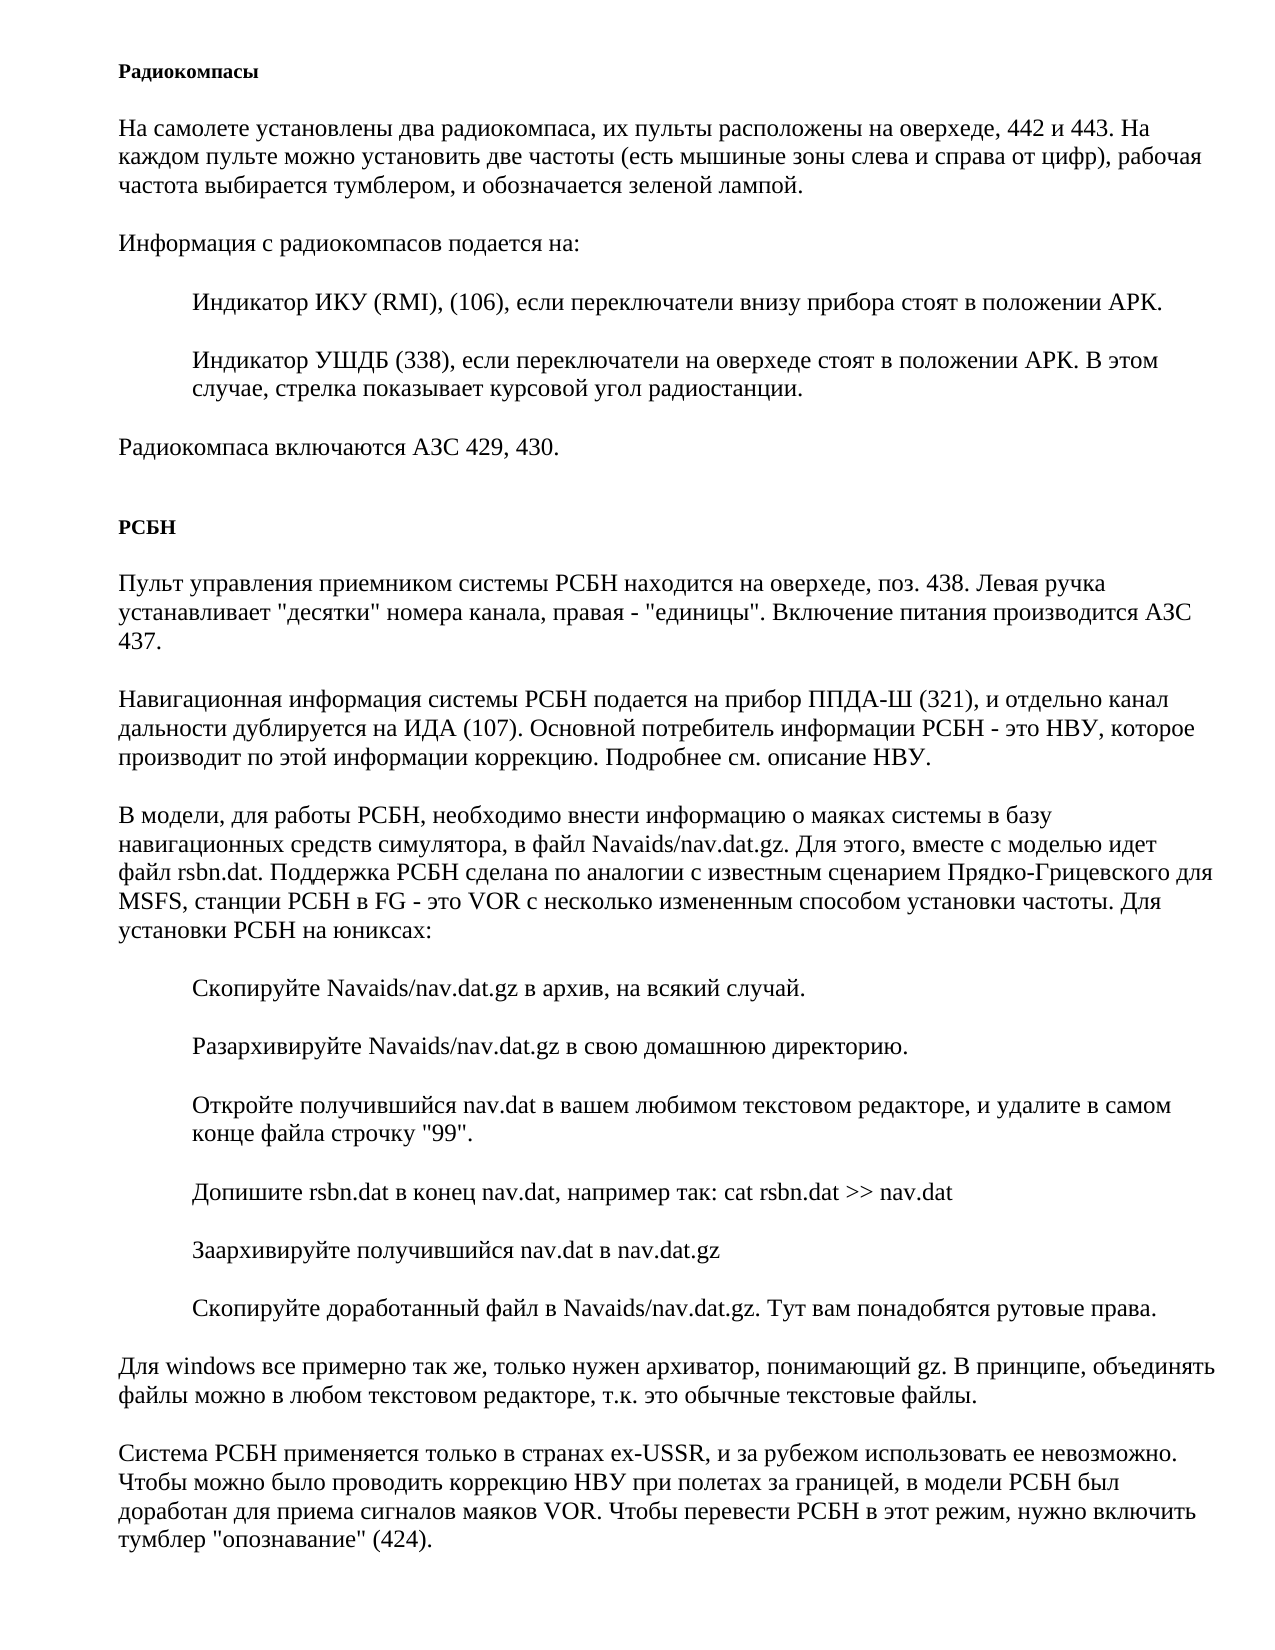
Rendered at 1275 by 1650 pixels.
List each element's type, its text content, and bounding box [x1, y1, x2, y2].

list Индикатор ИКУ (RMI), (106), если переключатели внизу прибора стоят в положении АРК. [162, 287, 1216, 315]
text На самолете установлены два радиокомпаса, их пульты расположены на оверхеде, 442 и 443. На каждом пульте можно установить две частоты (есть мышиные зоны слева и справа от цифр), рабочая частота выбирается тумблером, и обозначается зеленой лампой. [118, 113, 1216, 199]
text Для windows все примерно так же, только нужен архиватор, понимающий gz. В принципе, объединять файлы можно в любом текстовом редакторе, т.к. это обычные текстовые файлы. [118, 1351, 1216, 1409]
subtitle Радиокомпасы [118, 59, 1216, 83]
list Заархивируйте получившийся nav.dat в nav.dat.gz [162, 1235, 1216, 1264]
text В модели, для работы РСБН, необходимо внести информацию о маяках системы в базу навигационных средств симулятора, в файл Navaids/nav.dat.gz. Для этого, вместе с моделью идет файл rsbn.dat. Поддержка РСБН сделана по аналогии с известным сценарием Прядко-Грицевского для MSFS, станции РСБН в FG - это VOR с несколько измененным способом установки частоты. Для установки РСБН на юниксах: [118, 800, 1216, 944]
list Откройте получившийся nav.dat в вашем любимом текстовом редакторе, и удалите в самом конце файла строчку "99". [162, 1090, 1216, 1147]
list Скопируйте Navaids/nav.dat.gz в архив, на всякий случай. [162, 973, 1216, 1002]
text Пульт управления приемником системы РСБН находится на оверхеде, поз. 438. Левая ручка устанавливает "десятки" номера канала, правая - "единицы". Включение питания производится АЗС 437. [118, 568, 1216, 655]
list Допишите rsbn.dat в конец nav.dat, например так: cat rsbn.dat >> nav.dat [162, 1177, 1216, 1205]
text Система РСБН применяется только в странах ex-USSR, и за рубежом использовать ее невозможно. Чтобы можно было проводить коррекцию НВУ при полетах за границей, в модели РСБН был доработан для приема сигналов маяков VOR. Чтобы перевести РСБН в этот режим, нужно включить тумблер "опознавание" (424). [118, 1438, 1216, 1553]
list Скопируйте доработанный файл в Navaids/nav.dat.gz. Тут вам понадобятся рутовые права. [162, 1293, 1216, 1322]
subtitle РСБН [118, 515, 1216, 539]
text Навигационная информация системы РСБН подается на прибор ППДА-Ш (321), и отдельно канал дальности дублируется на ИДА (107). Основной потребитель информации РСБН - это НВУ, которое производит по этой информации коррекцию. Подробнее см. описание НВУ. [118, 684, 1216, 771]
list Разархивируйте Navaids/nav.dat.gz в свою домашнюю директорию. [162, 1031, 1216, 1060]
list Индикатор УШДБ (338), если переключатели на оверхеде стоят в положении АРК. В этом случае, стрелка показывает курсовой угол радиостанции. [162, 345, 1216, 402]
text Информация с радиокомпасов подается на: [118, 228, 1216, 257]
text Радиокомпаса включаются АЗС 429, 430. [118, 432, 1216, 461]
